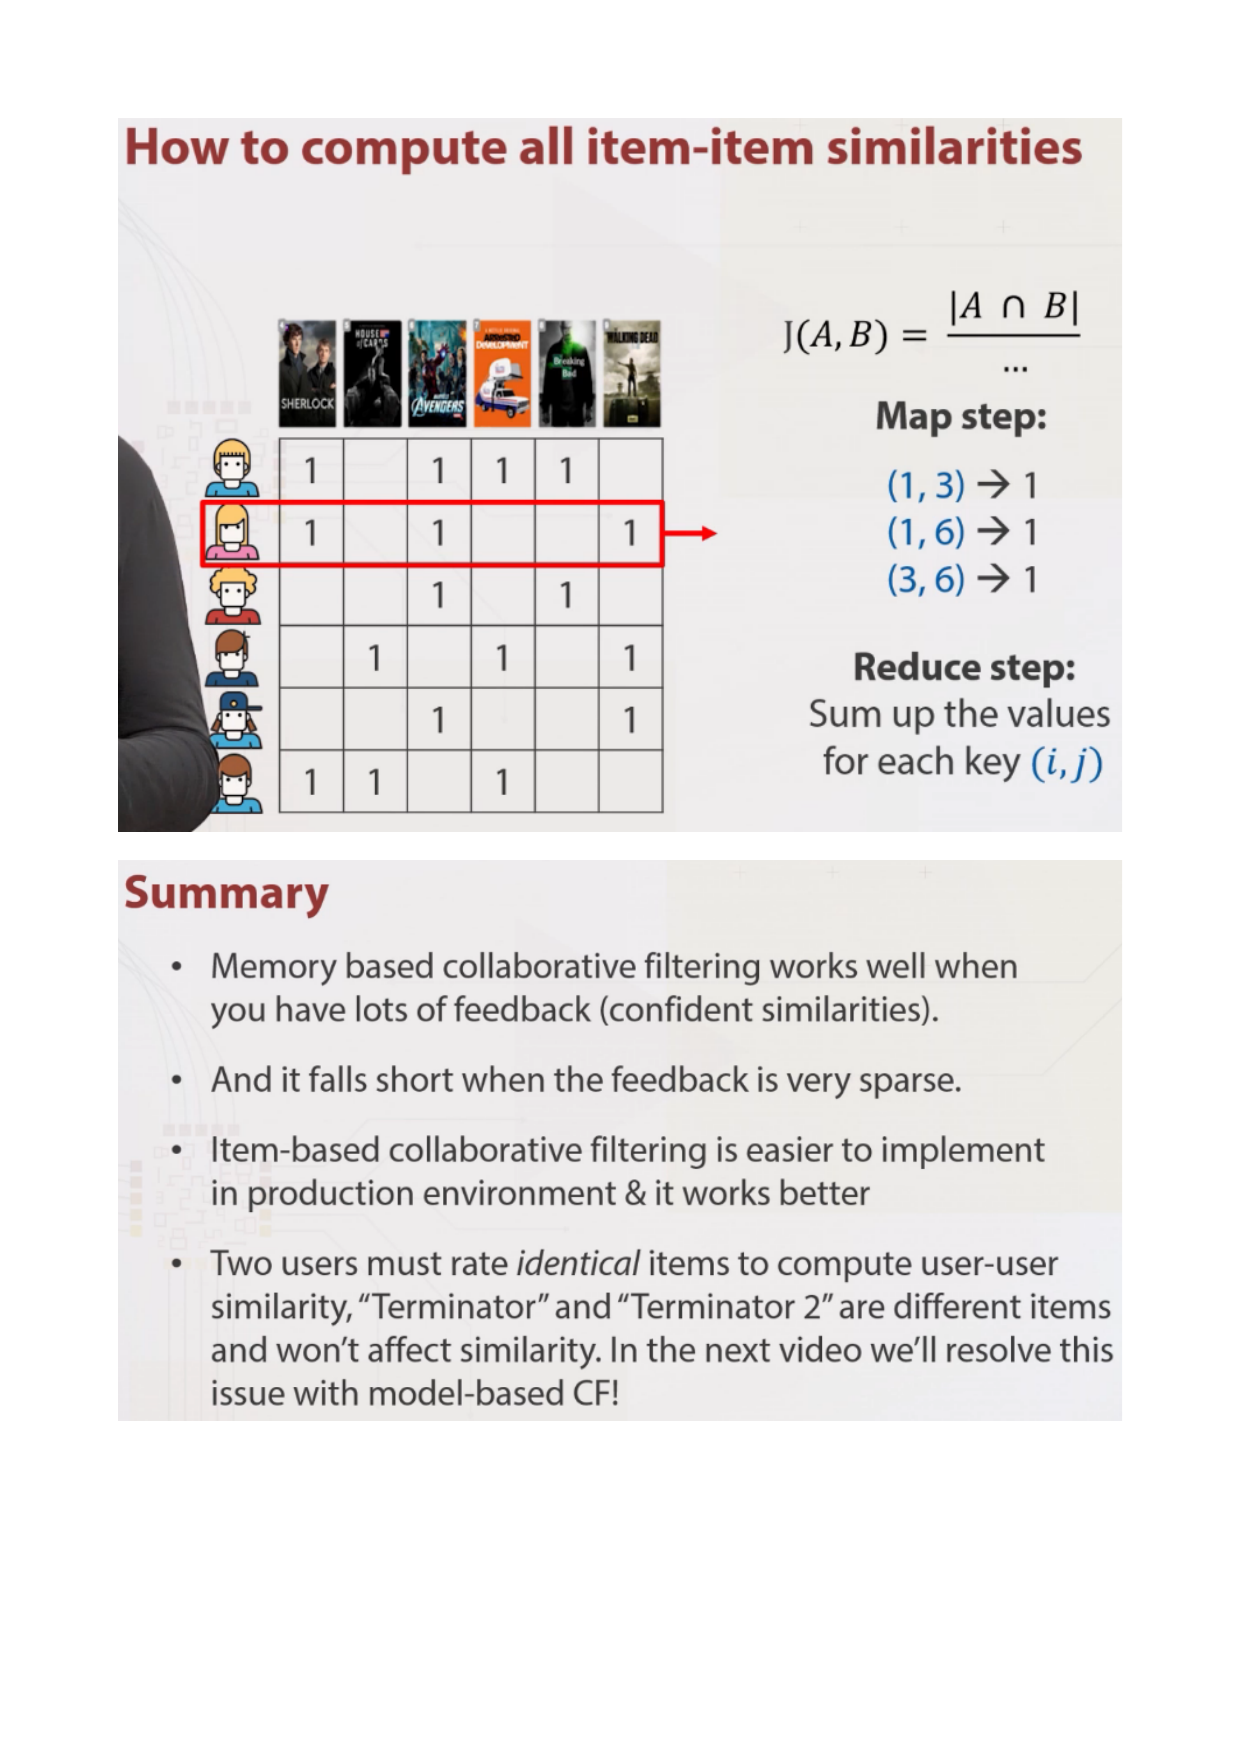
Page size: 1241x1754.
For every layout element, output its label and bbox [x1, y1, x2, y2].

picture [118, 118, 1123, 832]
picture [118, 860, 1123, 1421]
